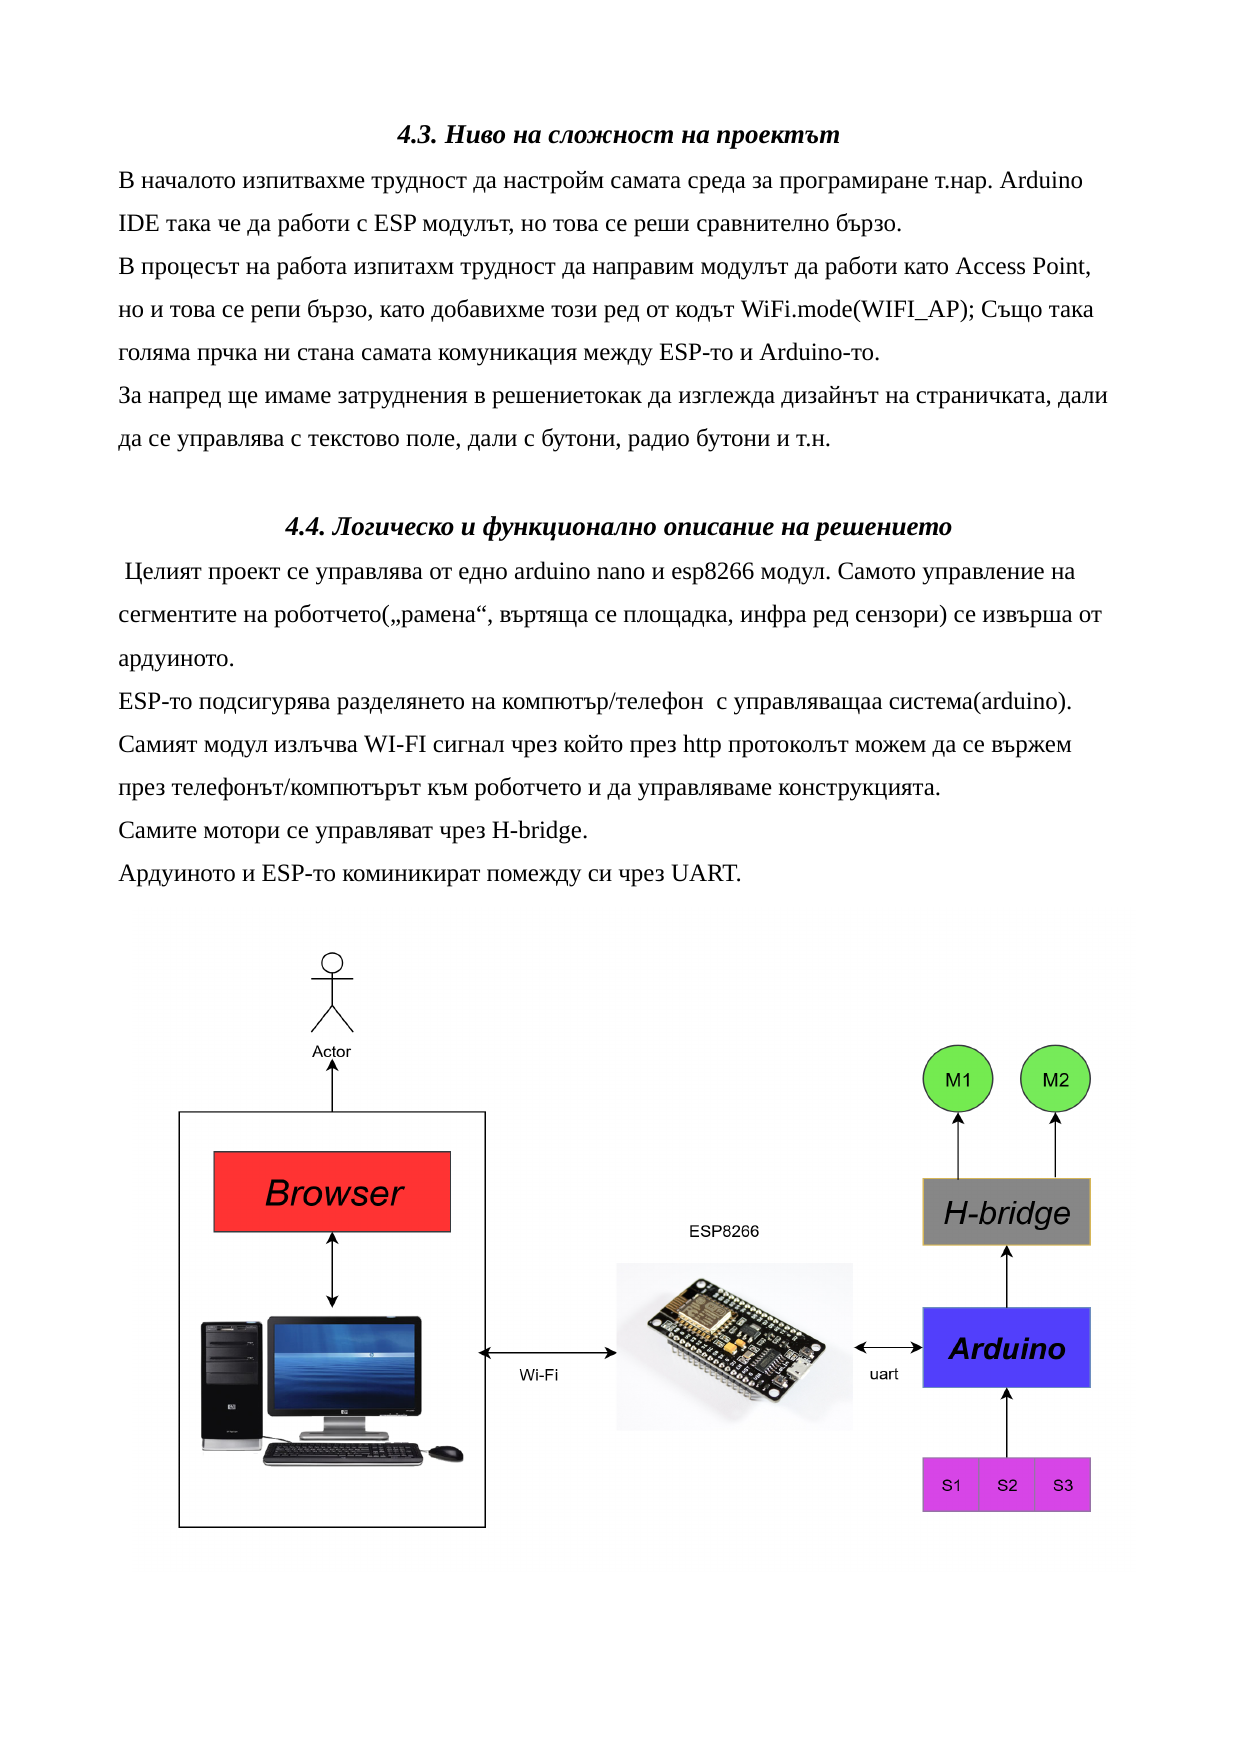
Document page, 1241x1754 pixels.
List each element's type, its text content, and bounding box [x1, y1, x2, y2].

text Ардуиното и ESP-то коминикират помежду си чрез UART. [118, 858, 1122, 887]
text ESP-то подсигурява разделянето на компютър/телефон с управляващаа система(arduino). Самият модул излъчва WI-FI сигнал чрез който през http протоколът можем да се вържем през телефонът/компютърът към роботчето и да управляваме конструкцията. [118, 686, 1122, 801]
picture [132, 907, 1137, 1572]
text 4.3. Ниво на сложност на проектът [118, 118, 1122, 149]
text В началото изпитвахме трудност да настройм самата среда за програмиране т.нар. Arduino IDE така че да работи с ESP модулът, но това се реши сравнително бързо. [118, 165, 1122, 237]
text За напред ще имаме затруднения в решениетокак да изглежда дизайнът на страничката, дали да се управлява с текстово поле, дали с бутони, радио бутони и т.н. [118, 380, 1122, 452]
text Целият проект се управлява от едно arduino nano и esp8266 модул. Самото управление на сегментите на роботчето(„рамена“, въртяща се площадка, инфра ред сензори) се извърша от ардуиното. [118, 556, 1122, 671]
text Самите мотори се управляват чрез H-bridge. [118, 815, 1122, 844]
text 4.4. Логическо и функционално описание на решението [118, 510, 1122, 541]
text В процесът на работа изпитахм трудност да направим модулът да работи като Access Point, но и това се репи бързо, като добавихме този ред от кодът WiFi.mode(WIFI_AP); Също така голяма прчка ни стана самата комуникация между ESP-то и Arduino-то. [118, 251, 1122, 366]
